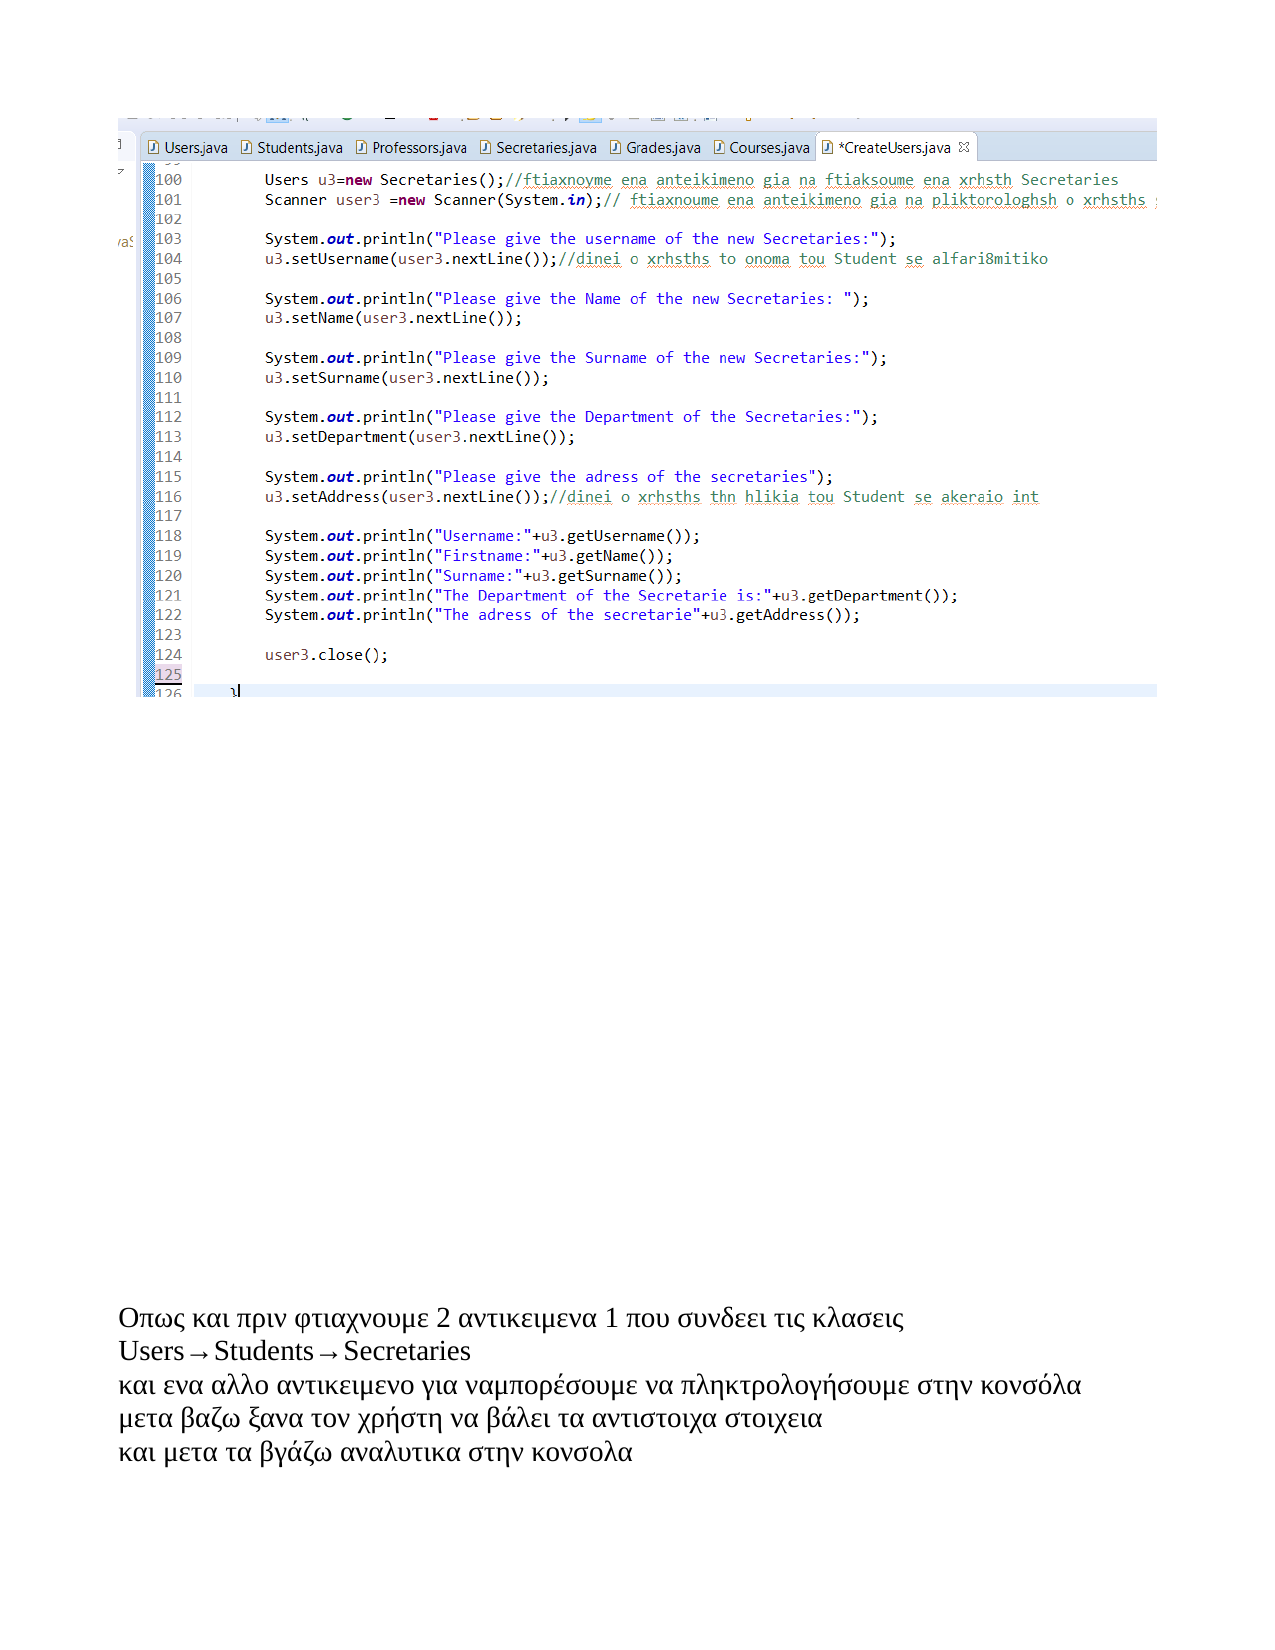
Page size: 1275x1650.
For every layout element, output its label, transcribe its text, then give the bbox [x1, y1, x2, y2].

text Users→Students→Secretaries [118, 1333, 1157, 1367]
text και μετα τα βγάζω αναλυτικα στην κονσολα [118, 1434, 1157, 1468]
text Οπως και πριν φτιαχνουμε 2 αντικειμενα 1 που συνδεει τις κλασεις [118, 1300, 1157, 1333]
picture [118, 118, 1157, 697]
text και ενα αλλο αντικειμενο για ναμπορέσουμε να πληκτρολογήσουμε στην κονσόλα [118, 1367, 1157, 1401]
text μετα βαζω ξανα τον χρήστη να βάλει τα αντιστοιχα στοιχεια [118, 1401, 1157, 1434]
